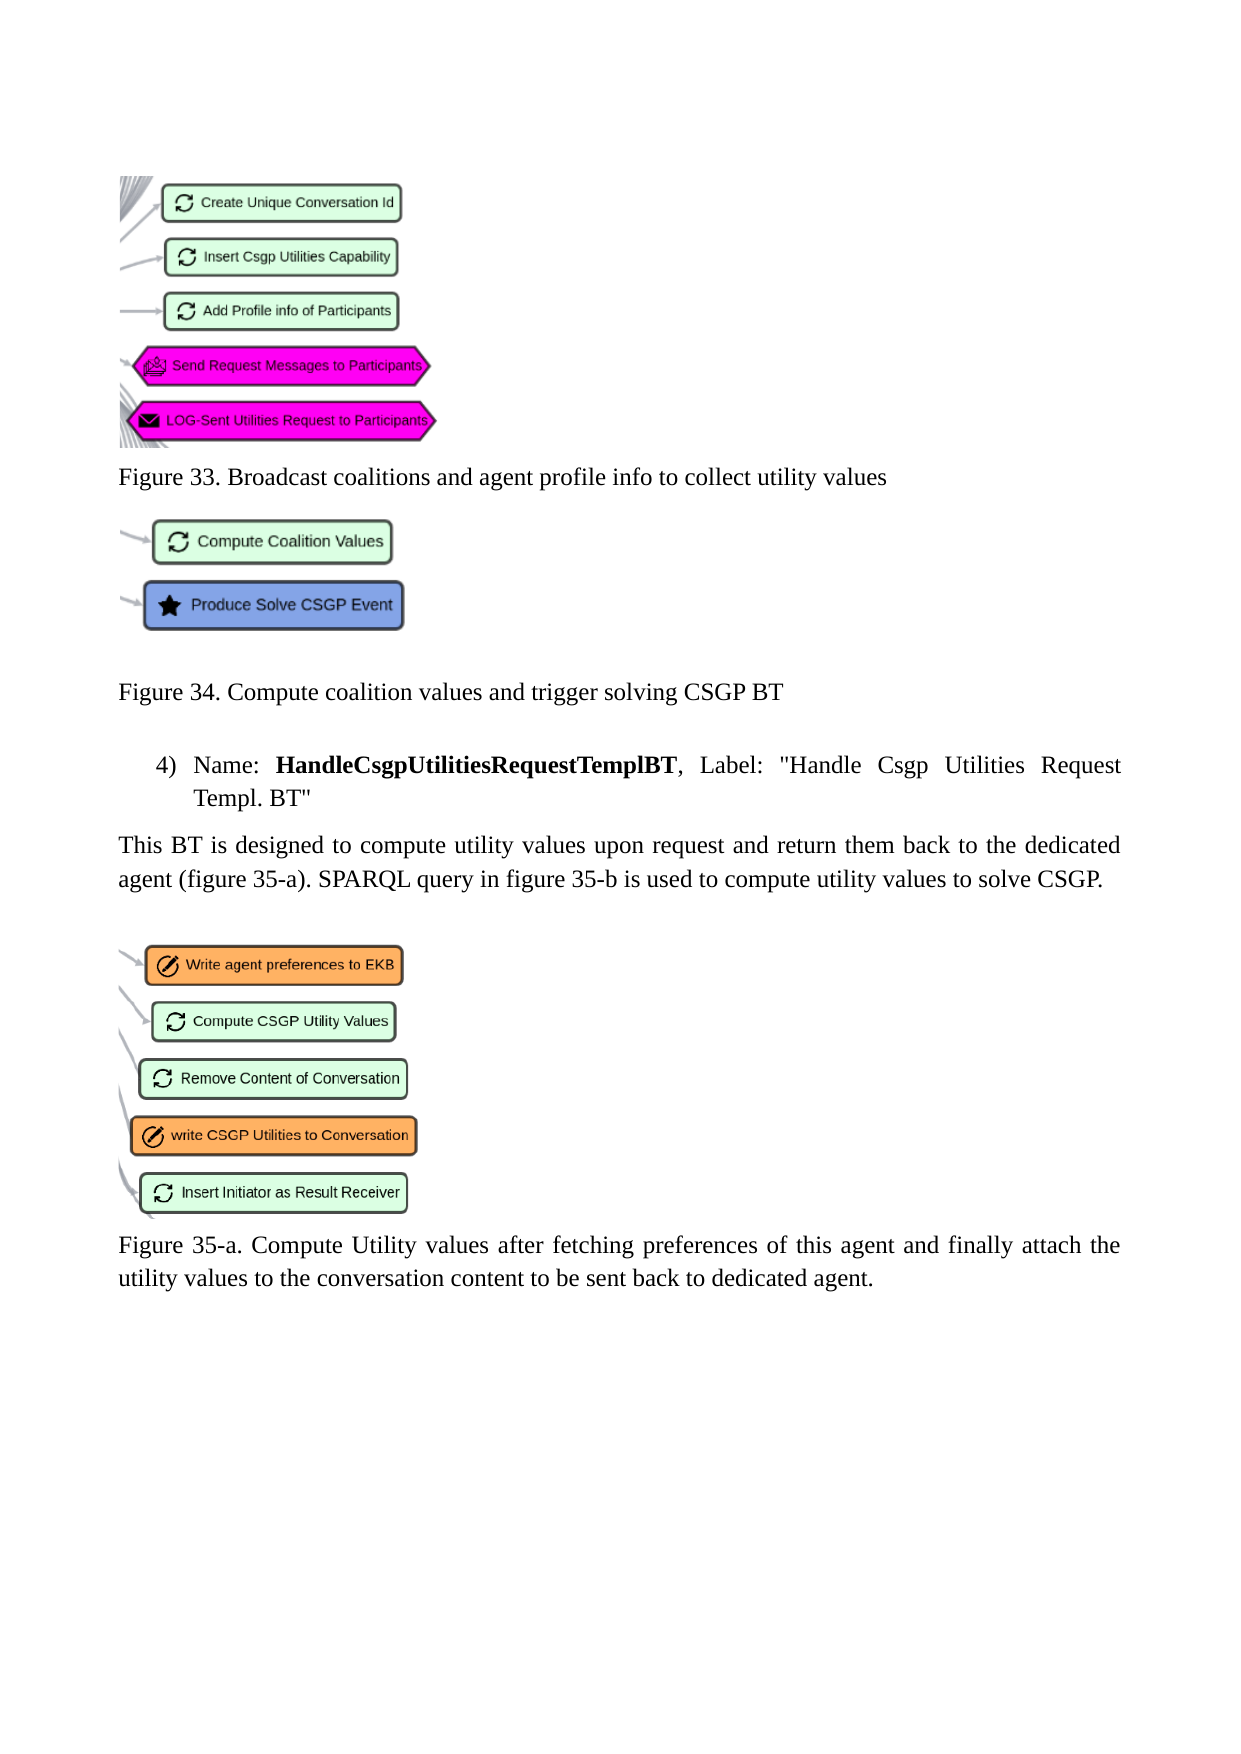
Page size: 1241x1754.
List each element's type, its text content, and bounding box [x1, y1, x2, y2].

text Figure 35-a. Compute Utility values after fetching preferences of this agent and finally attach the utility values to the conversation content to be sent back to dedicated agent. [118, 1230, 1122, 1292]
list Name: HandleCsgpUtilitiesRequestTemplBT, Label: "Handle Csgp Utilities Request Templ. BT" [156, 750, 1122, 812]
picture [118, 935, 424, 1219]
picture [120, 512, 432, 652]
picture [119, 176, 452, 448]
text Figure 34. Compute coalition values and trigger solving CSGP BT [118, 677, 1122, 706]
text Figure 33. Broadcast coalitions and agent profile info to collect utility values [118, 462, 1122, 491]
text This BT is designed to compute utility values upon request and return them back to the dedicated agent (figure 35-a). SPARQL query in figure 35-b is used to compute utility values to solve CSGP. [118, 831, 1122, 892]
